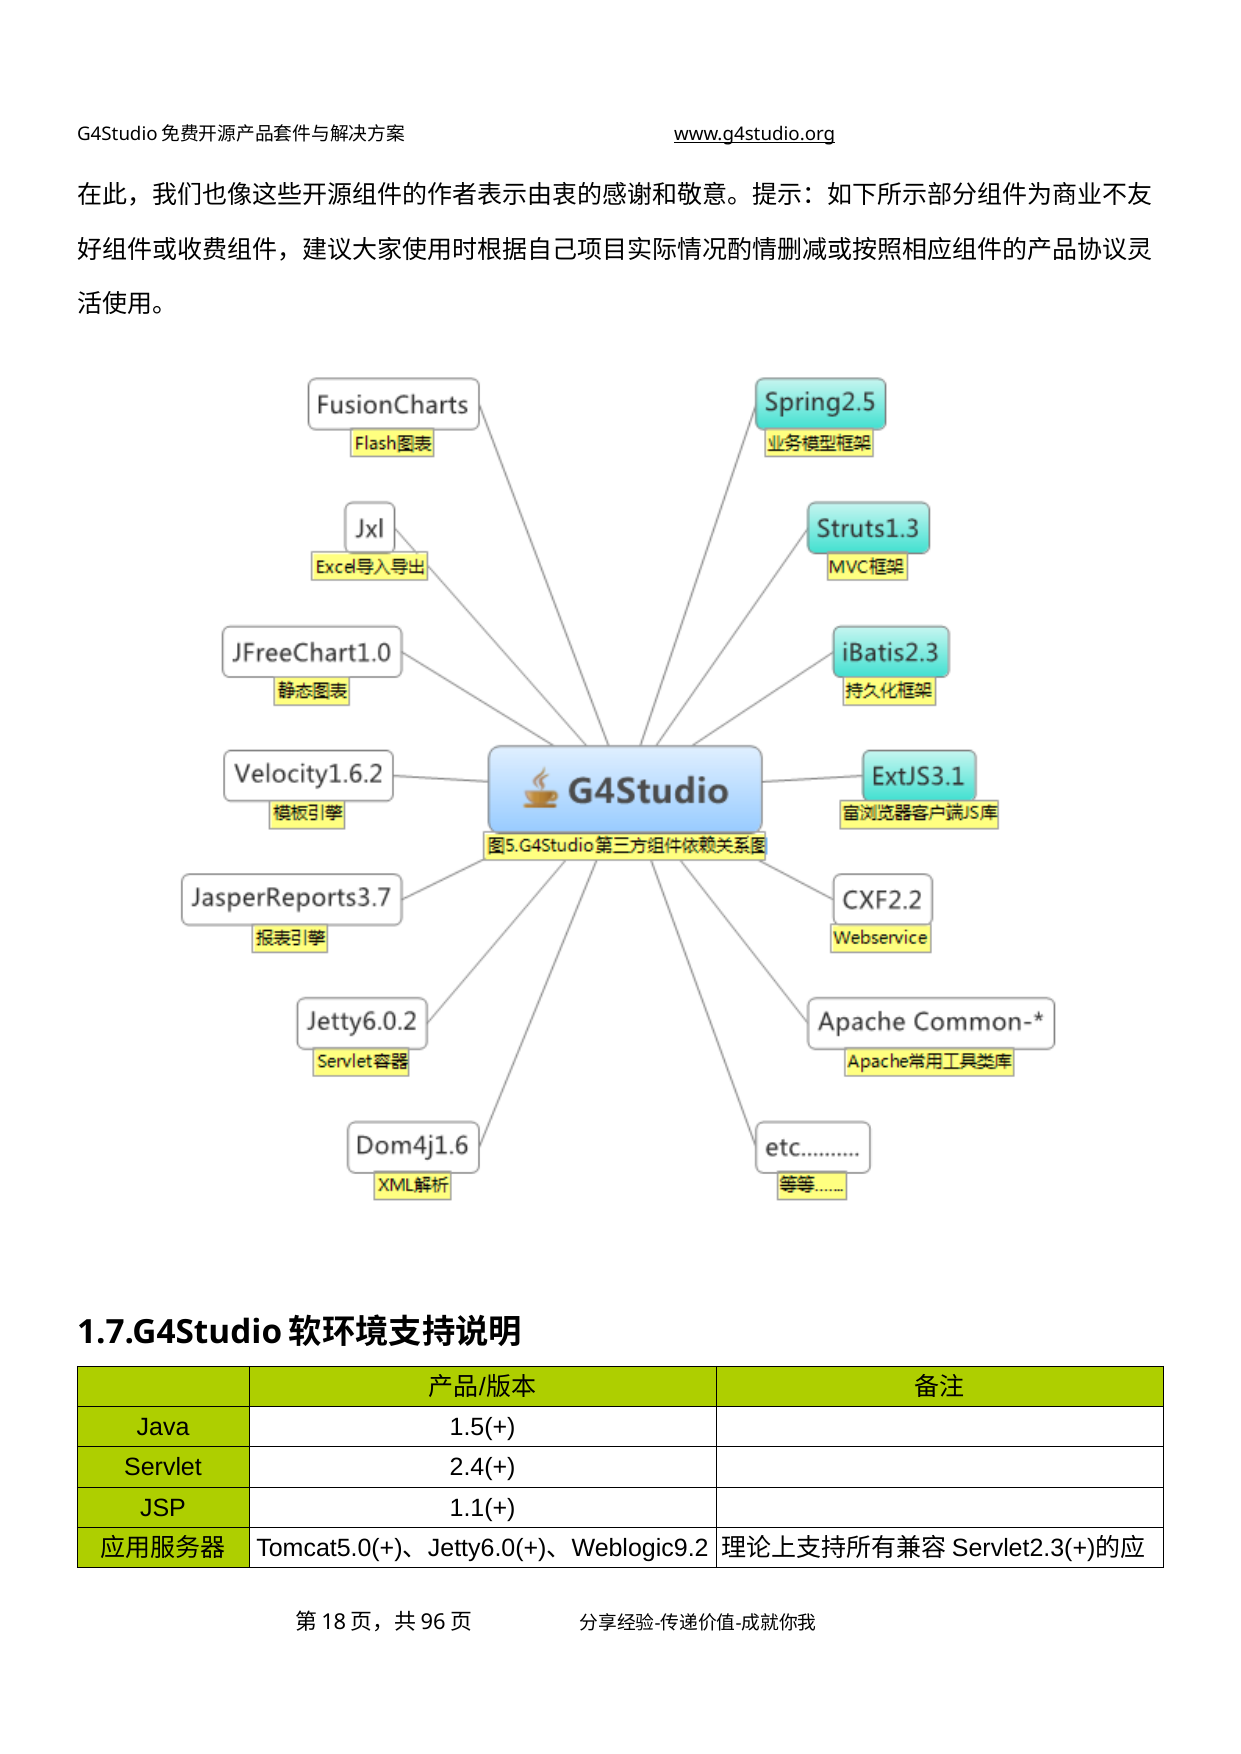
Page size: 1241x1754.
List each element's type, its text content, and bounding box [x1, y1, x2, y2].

table_cell 理论上支持所有兼容Servlet2.3(+)的应 [717, 1528, 1163, 1567]
table_cell Java [78, 1407, 249, 1446]
table_cell [717, 1488, 1163, 1527]
picture [172, 373, 1068, 1210]
table_cell 应用服务器 [78, 1528, 249, 1567]
table_header 备注 [717, 1367, 1163, 1406]
table_cell 1.5(+) [250, 1407, 716, 1446]
table_header [78, 1367, 249, 1406]
table_cell 1.1(+) [250, 1488, 716, 1527]
table_cell [717, 1447, 1163, 1487]
table_header 产品/版本 [250, 1367, 716, 1406]
table_cell Servlet [78, 1447, 249, 1487]
table_cell [717, 1407, 1163, 1446]
table_cell Tomcat5.0(+)、Jetty6.0(+)、Weblogic9.2 [250, 1528, 716, 1567]
table_cell JSP [78, 1488, 249, 1527]
text G4Studio平台取得的成绩，离不开大量的第三方开源组件的贡献。也正式由于这些开源组件才成就了Java阵营开源社区百花齐放，欣欣向荣的大好景象。在平台研发过程中，我们反复论证精选了一些成熟稳定的开源组件应用到G4Studio中来，如下图5所示：G4Studio第三方组件依赖关系。在此，我们也像这些开源组件的作者表示由衷的感谢和敬意。提示：如下所示部分组件为商业不友好组件或收费组件，建议大家使用时根据自己项目实际情况酌情删减或按照相应组件的产品协议灵活使用。 [77, 175, 1163, 320]
subtitle 1.7.G4Studio软环境支持说明 [77, 1305, 1163, 1353]
table_cell 2.4(+) [250, 1447, 716, 1487]
